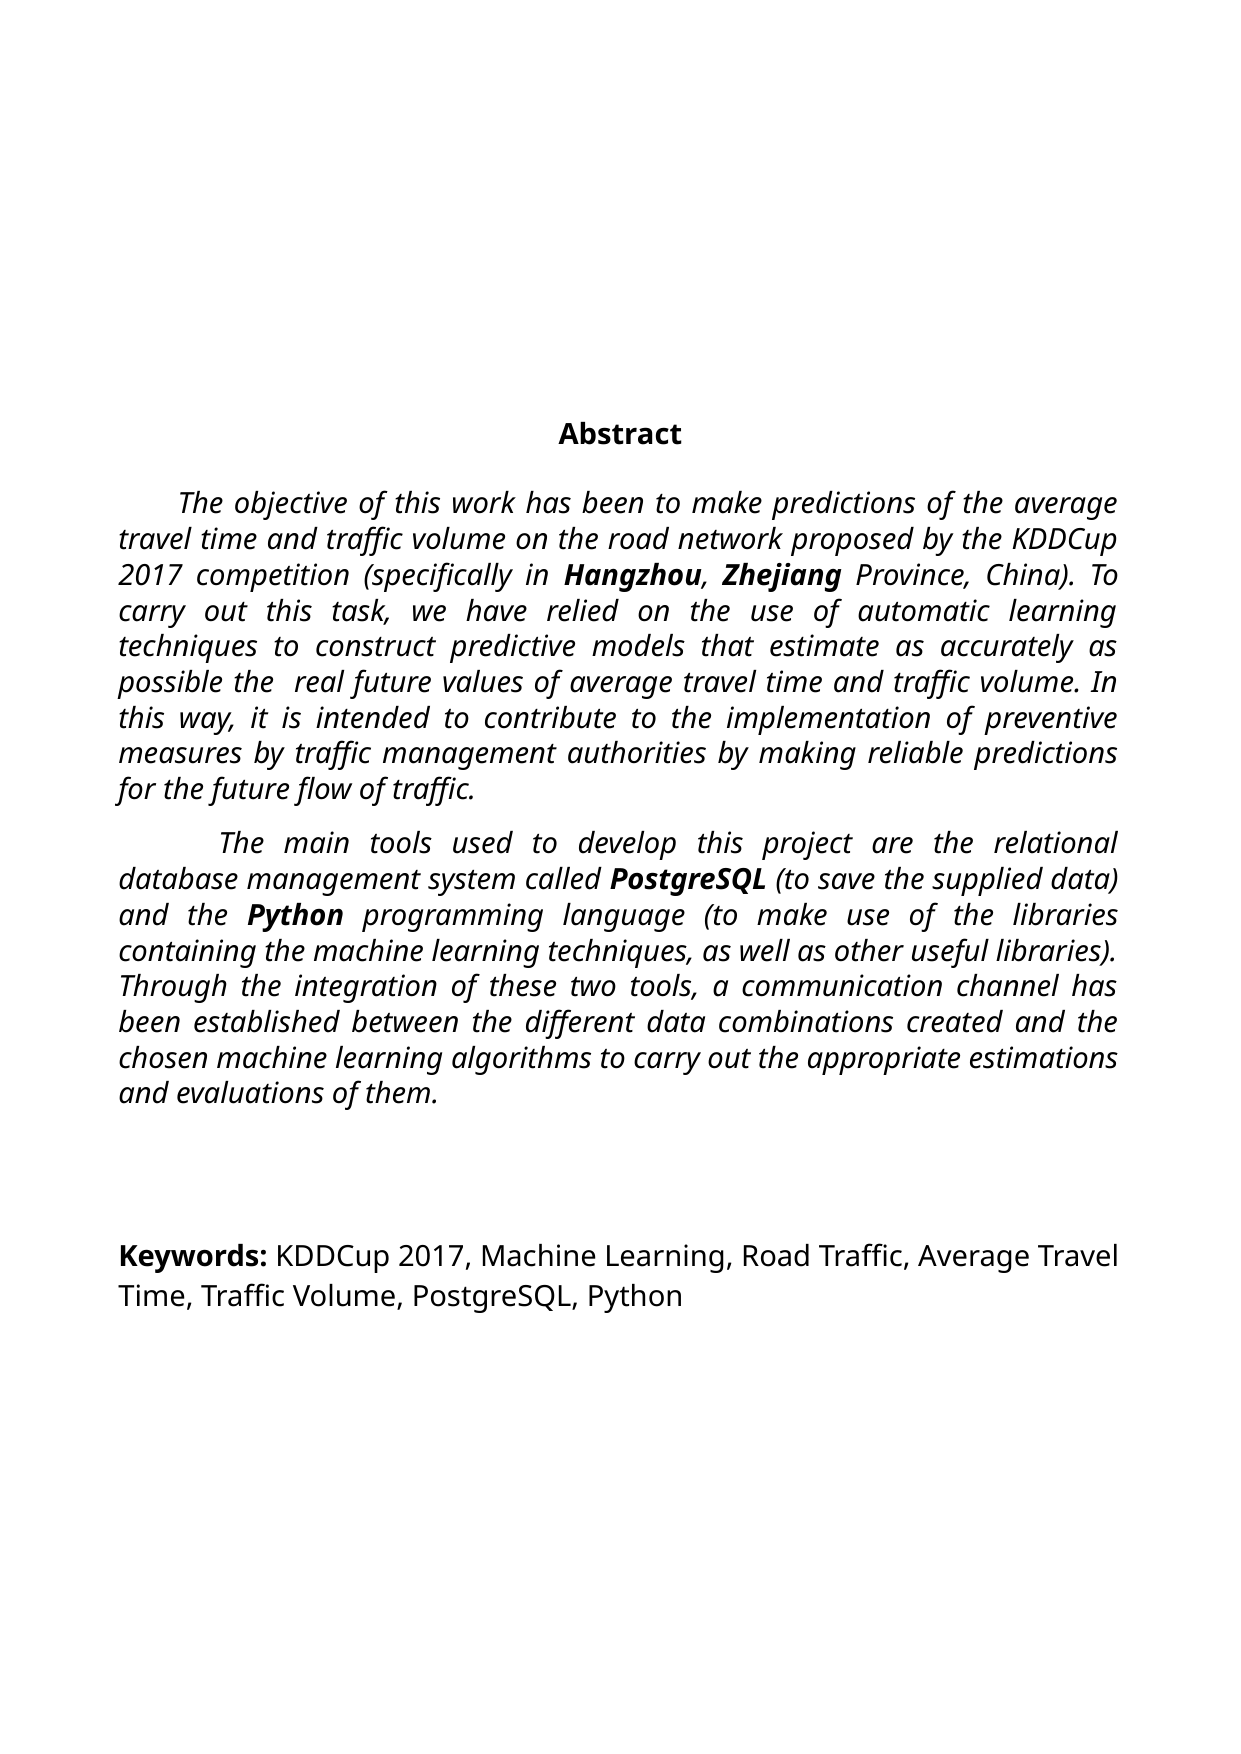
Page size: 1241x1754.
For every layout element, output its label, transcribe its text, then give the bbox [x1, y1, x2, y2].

text Keywords: KDDCup 2017, Machine Learning, Road Traffic, Average Travel Time, Traffic Volume, PostgreSQL, Python [118, 1236, 1122, 1315]
text The main tools used to develop this project are the relational database management system called PostgreSQL (to save the supplied data) and the Python programming language (to make use of the libraries containing the machine learning techniques, as well as other useful libraries). Through the integration of these two tools, a communication channel has been established between the different data combinations created and the chosen machine learning algorithms to carry out the appropriate estimations and evaluations of them. [118, 823, 1122, 1112]
text Abstract [118, 413, 1122, 453]
text The objective of this work has been to make predictions of the average travel time and traffic volume on the road network proposed by the KDDCup 2017 competition (specifically in Hangzhou, Zhejiang Province, China). To carry out this task, we have relied on the use of automatic learning techniques to construct predictive models that estimate as accurately as possible the real future values of average travel time and traffic volume. In this way, it is intended to contribute to the implementation of preventive measures by traffic management authorities by making reliable predictions for the future flow of traffic. [118, 483, 1122, 808]
